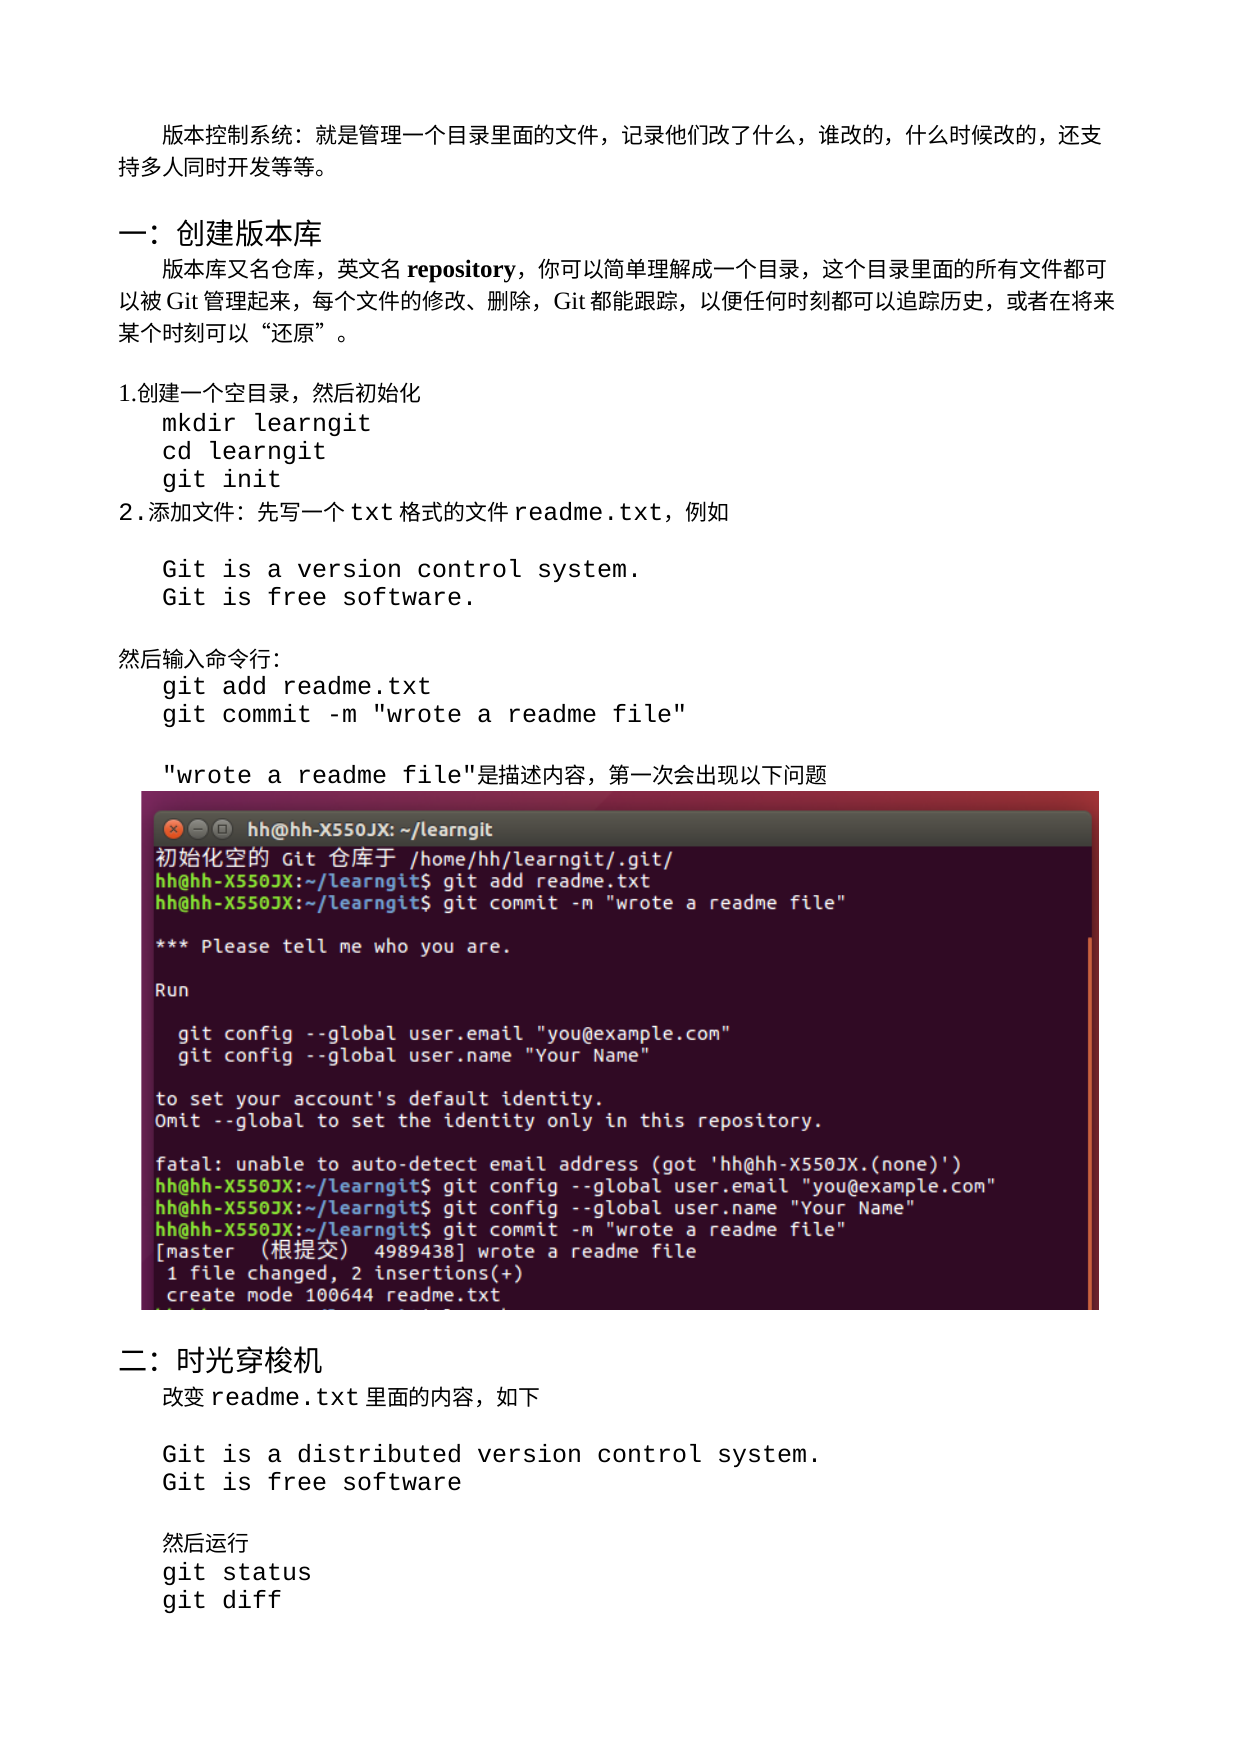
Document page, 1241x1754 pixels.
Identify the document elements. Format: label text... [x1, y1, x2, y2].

text Git is a version control system. [118, 557, 1122, 585]
text git add readme.txt [118, 673, 1122, 702]
text Git is free software [118, 1470, 1122, 1498]
text mkdir learngit [118, 408, 1122, 439]
text 改变readme.txt里面的内容，如下 [118, 1380, 1122, 1413]
text 一：创建版本库 [118, 210, 1122, 252]
text 二：时光穿梭机 [118, 1338, 1122, 1380]
text 1.创建一个空目录，然后初始化 [118, 376, 1122, 408]
text Git is a distributed version control system. [118, 1441, 1122, 1470]
text 然后运行 [118, 1526, 1122, 1559]
text cd learngit [118, 439, 1122, 467]
text Git is free software. [118, 585, 1122, 613]
text "wrote a readme file"是描述内容，第一次会出现以下问题 [118, 758, 1122, 791]
text 版本控制系统：就是管理一个目录里面的文件，记录他们改了什么，谁改的，什么时候改的，还支持多人同时开发等等。 [118, 118, 1122, 181]
text git init [118, 467, 1122, 495]
text git status [118, 1559, 1122, 1588]
text git commit -m "wrote a readme file" [118, 702, 1122, 730]
text 然后输入命令行： [118, 642, 1122, 673]
text 2.添加文件：先写一个txt格式的文件readme.txt，例如 [118, 495, 1122, 528]
picture [834, 791, 1068, 1310]
text git diff [118, 1588, 1122, 1616]
text 版本库又名仓库，英文名repository，你可以简单理解成一个目录，这个目录里面的所有文件都可以被Git管理起来，每个文件的修改、删除，Git都能跟踪，以便任何时刻都可以追踪历史，或者在将来某个时刻可以“还原”。 [118, 252, 1122, 347]
